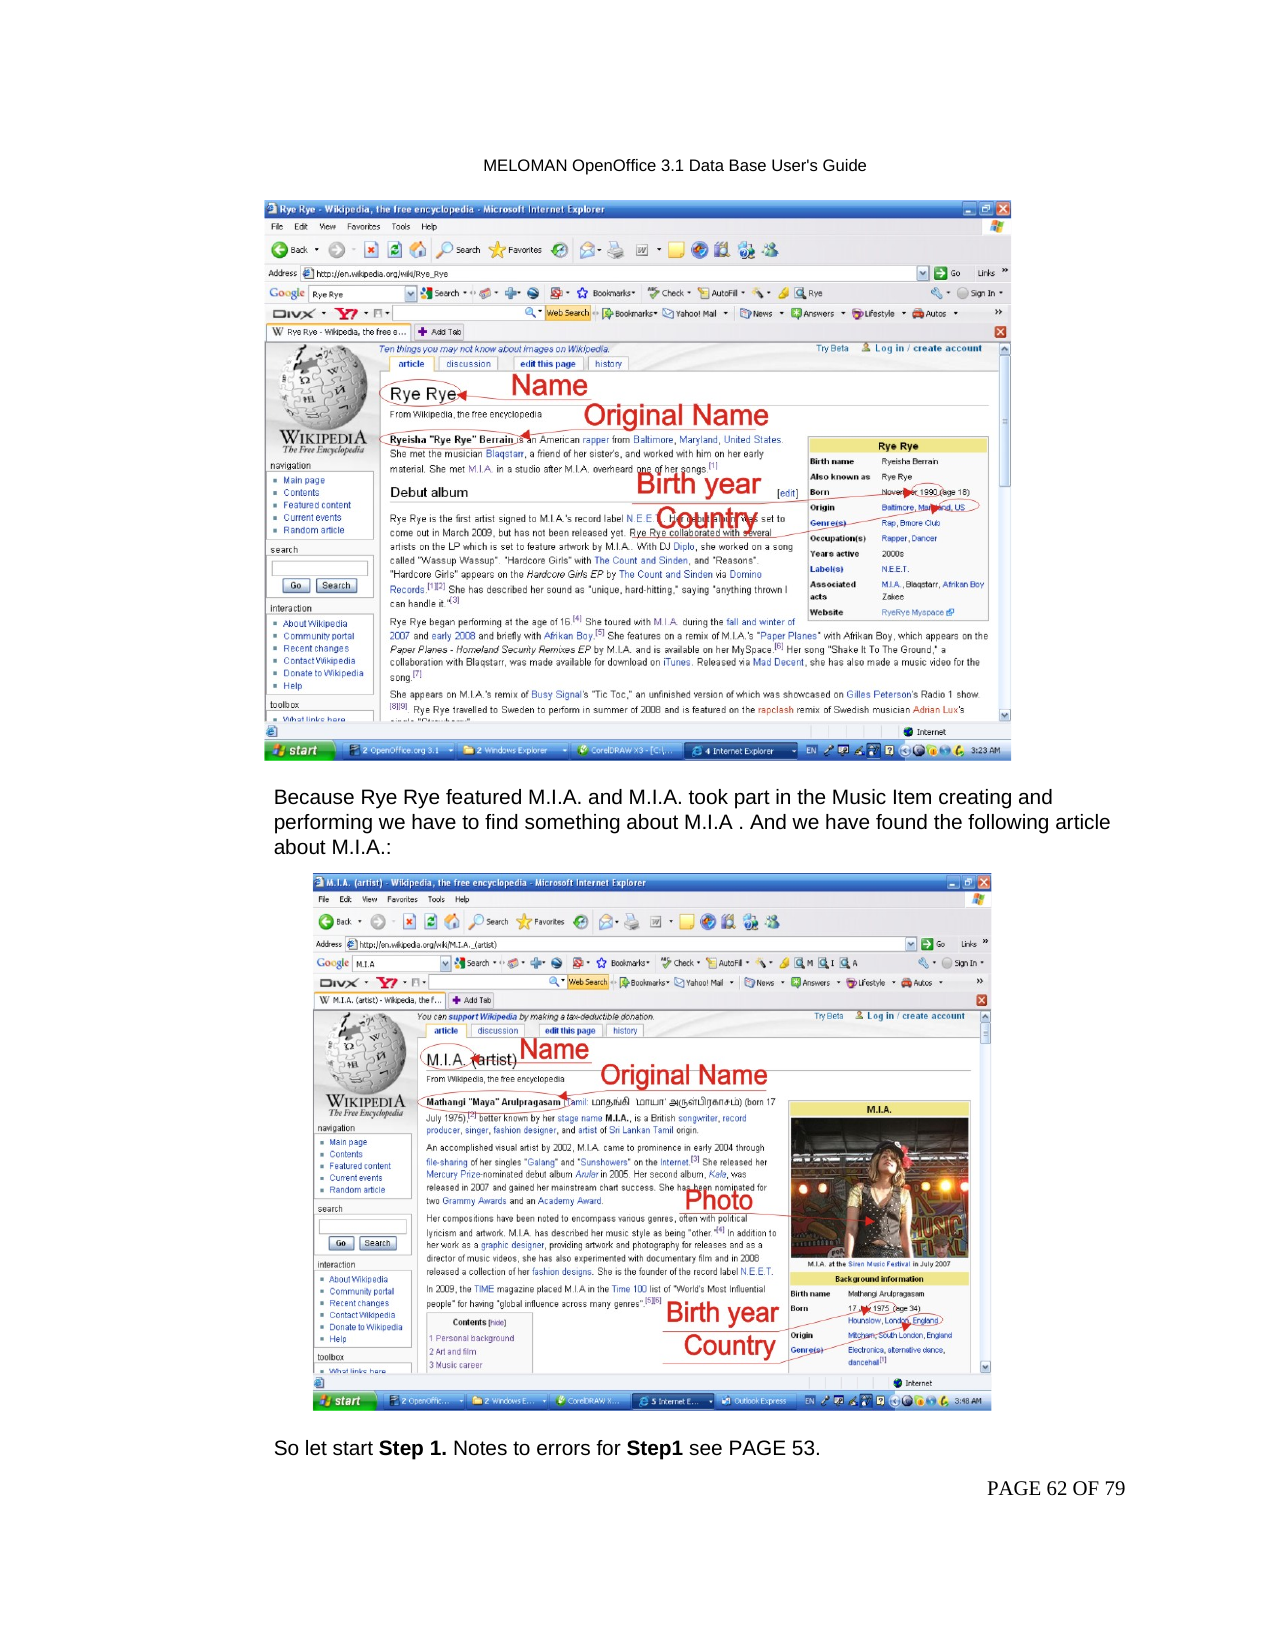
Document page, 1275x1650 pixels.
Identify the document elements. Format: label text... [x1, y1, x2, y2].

picture [264, 200, 1012, 761]
text So let start Step 1. Notes to errors for Step1 see PAGE 53. [273, 1434, 1125, 1459]
picture [312, 873, 992, 1411]
text Because Rye Rye featured M.I.A. and M.I.A. took part in the Music Item creating and performing we have to find something about M.I.A . And we have found the following article about M.I.A.: [273, 784, 1125, 859]
